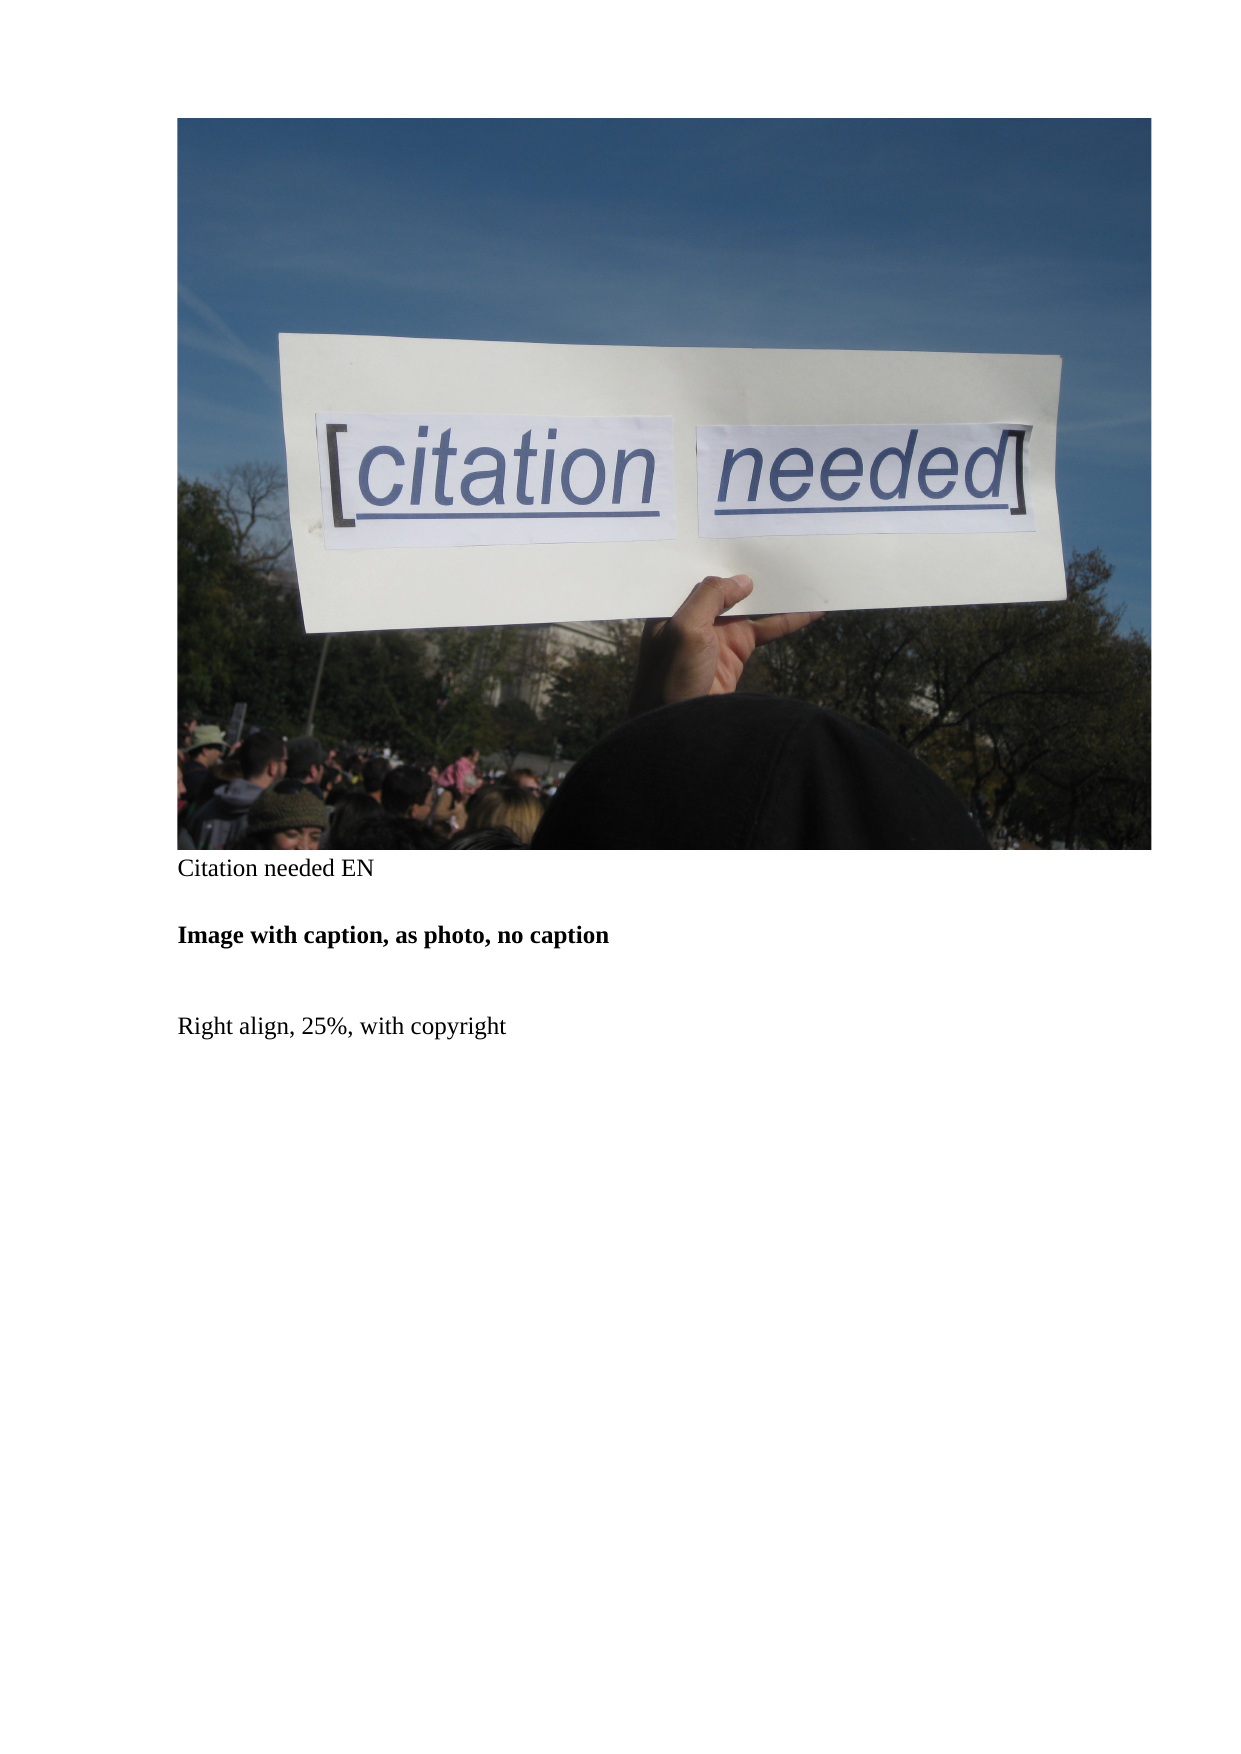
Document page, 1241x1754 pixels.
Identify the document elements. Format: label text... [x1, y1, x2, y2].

picture [177, 118, 1152, 850]
text Citation needed EN [177, 850, 1152, 882]
text Right align, 25%, with copyright [177, 1011, 1152, 1040]
text Image with caption, as photo, no caption [177, 920, 1152, 948]
